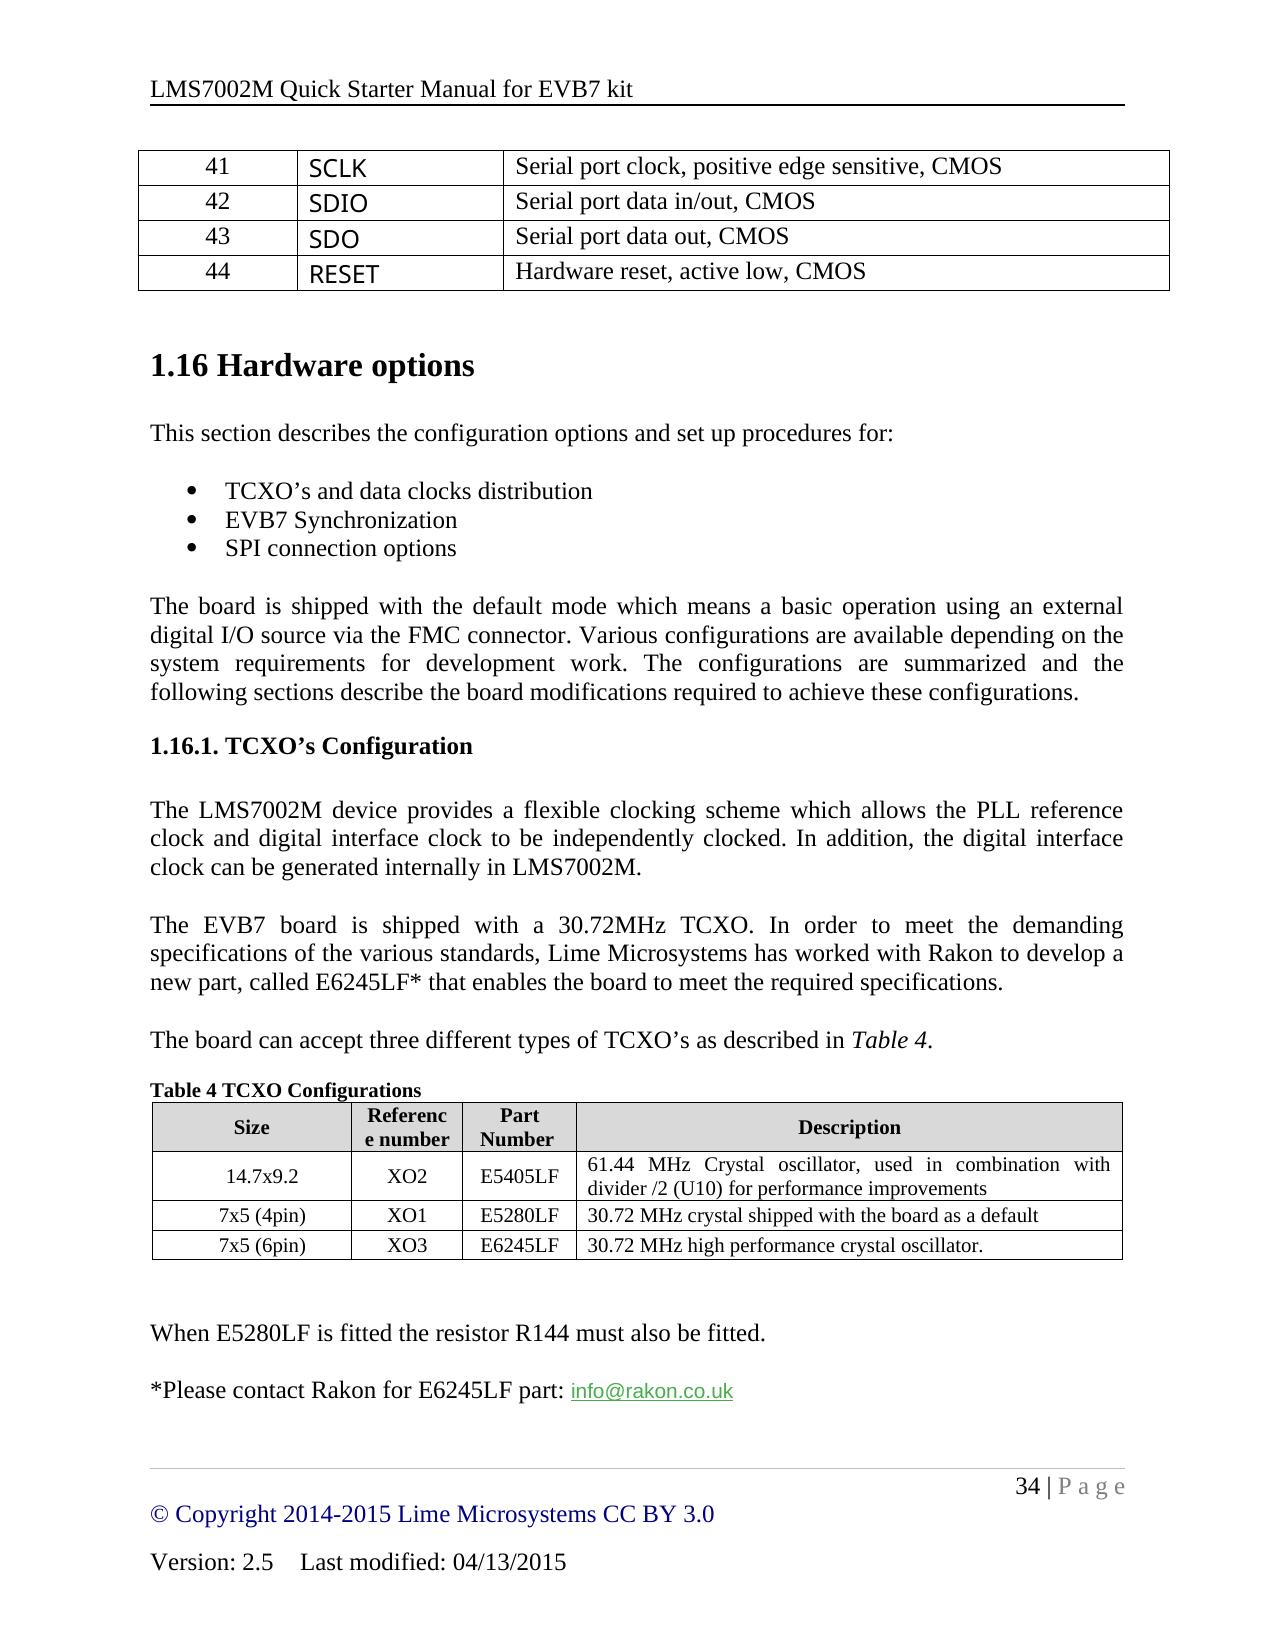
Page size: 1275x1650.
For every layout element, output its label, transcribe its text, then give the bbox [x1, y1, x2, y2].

table_cell 43 [139, 221, 297, 255]
table_cell SCLK [298, 151, 503, 185]
table_header Reference number [352, 1103, 462, 1151]
table_cell Serial port data in/out, CMOS [504, 186, 1169, 220]
table_cell E5405LF [463, 1152, 576, 1200]
text This section describes the configuration options and set up procedures for: [150, 418, 1125, 447]
table_header Size [153, 1103, 351, 1151]
table_cell 7x5 (4pin) [153, 1201, 351, 1230]
list TCXO’s and data clocks distribution [187, 476, 1125, 505]
table_cell 30.72 MHz high performance crystal oscillator. [577, 1231, 1122, 1259]
table_cell E5280LF [463, 1201, 576, 1230]
table_cell Serial port clock, positive edge sensitive, CMOS [504, 151, 1169, 185]
table_cell 42 [139, 186, 297, 220]
list EVB7 Synchronization [187, 505, 1125, 533]
table_cell Hardware reset, active low, CMOS [504, 256, 1169, 290]
text The LMS7002M device provides a flexible clocking scheme which allows the PLL reference clock and digital interface clock to be independently clocked. In addition, the digital interface clock can be generated internally in LMS7002M. [150, 795, 1125, 881]
text When E5280LF is fitted the resistor R144 must also be fitted. [150, 1318, 1125, 1347]
list SPI connection options [187, 533, 1125, 562]
table_cell 14.7x9.2 [153, 1152, 351, 1200]
table_cell 61.44 MHz Crystal oscillator, used in combination with divider /2 (U10) for performance improvements [577, 1152, 1122, 1200]
table_cell SDO [298, 221, 503, 255]
table_cell 44 [139, 256, 297, 290]
subtitle Hardware options [150, 345, 1125, 383]
text Table 4 TCXO Configurations [150, 1078, 1125, 1102]
table_cell E6245LF [463, 1231, 576, 1259]
text The EVB7 board is shipped with a 30.72MHz TCXO. In order to meet the demanding specifications of the various standards, Lime Microsystems has worked with Rakon to develop a new part, called E6245LF* that enables the board to meet the required specifications. [150, 910, 1125, 996]
table_cell XO2 [352, 1152, 462, 1200]
text The board can accept three different types of TCXO’s as described in Table 4. [150, 1025, 1125, 1053]
table_cell 41 [139, 151, 297, 185]
table_header Part Number [463, 1103, 576, 1151]
table_cell 30.72 MHz crystal shipped with the board as a default [577, 1201, 1122, 1230]
text The board is shipped with the default mode which means a basic operation using an external digital I/O source via the FMC connector. Various configurations are available depending on the system requirements for development work. The configurations are summarized and the following sections describe the board modifications required to achieve these configurations. [150, 591, 1125, 706]
table_header Description [577, 1103, 1122, 1151]
table_cell RESET [298, 256, 503, 290]
table_cell 7x5 (6pin) [153, 1231, 351, 1259]
text *Please contact Rakon for E6245LF part: info@rakon.co.uk [150, 1375, 1125, 1404]
subtitle TCXO’s Configuration [150, 731, 1125, 760]
table_cell XO3 [352, 1231, 462, 1259]
table_cell XO1 [352, 1201, 462, 1230]
table_cell SDIO [298, 186, 503, 220]
table_cell Serial port data out, CMOS [504, 221, 1169, 255]
